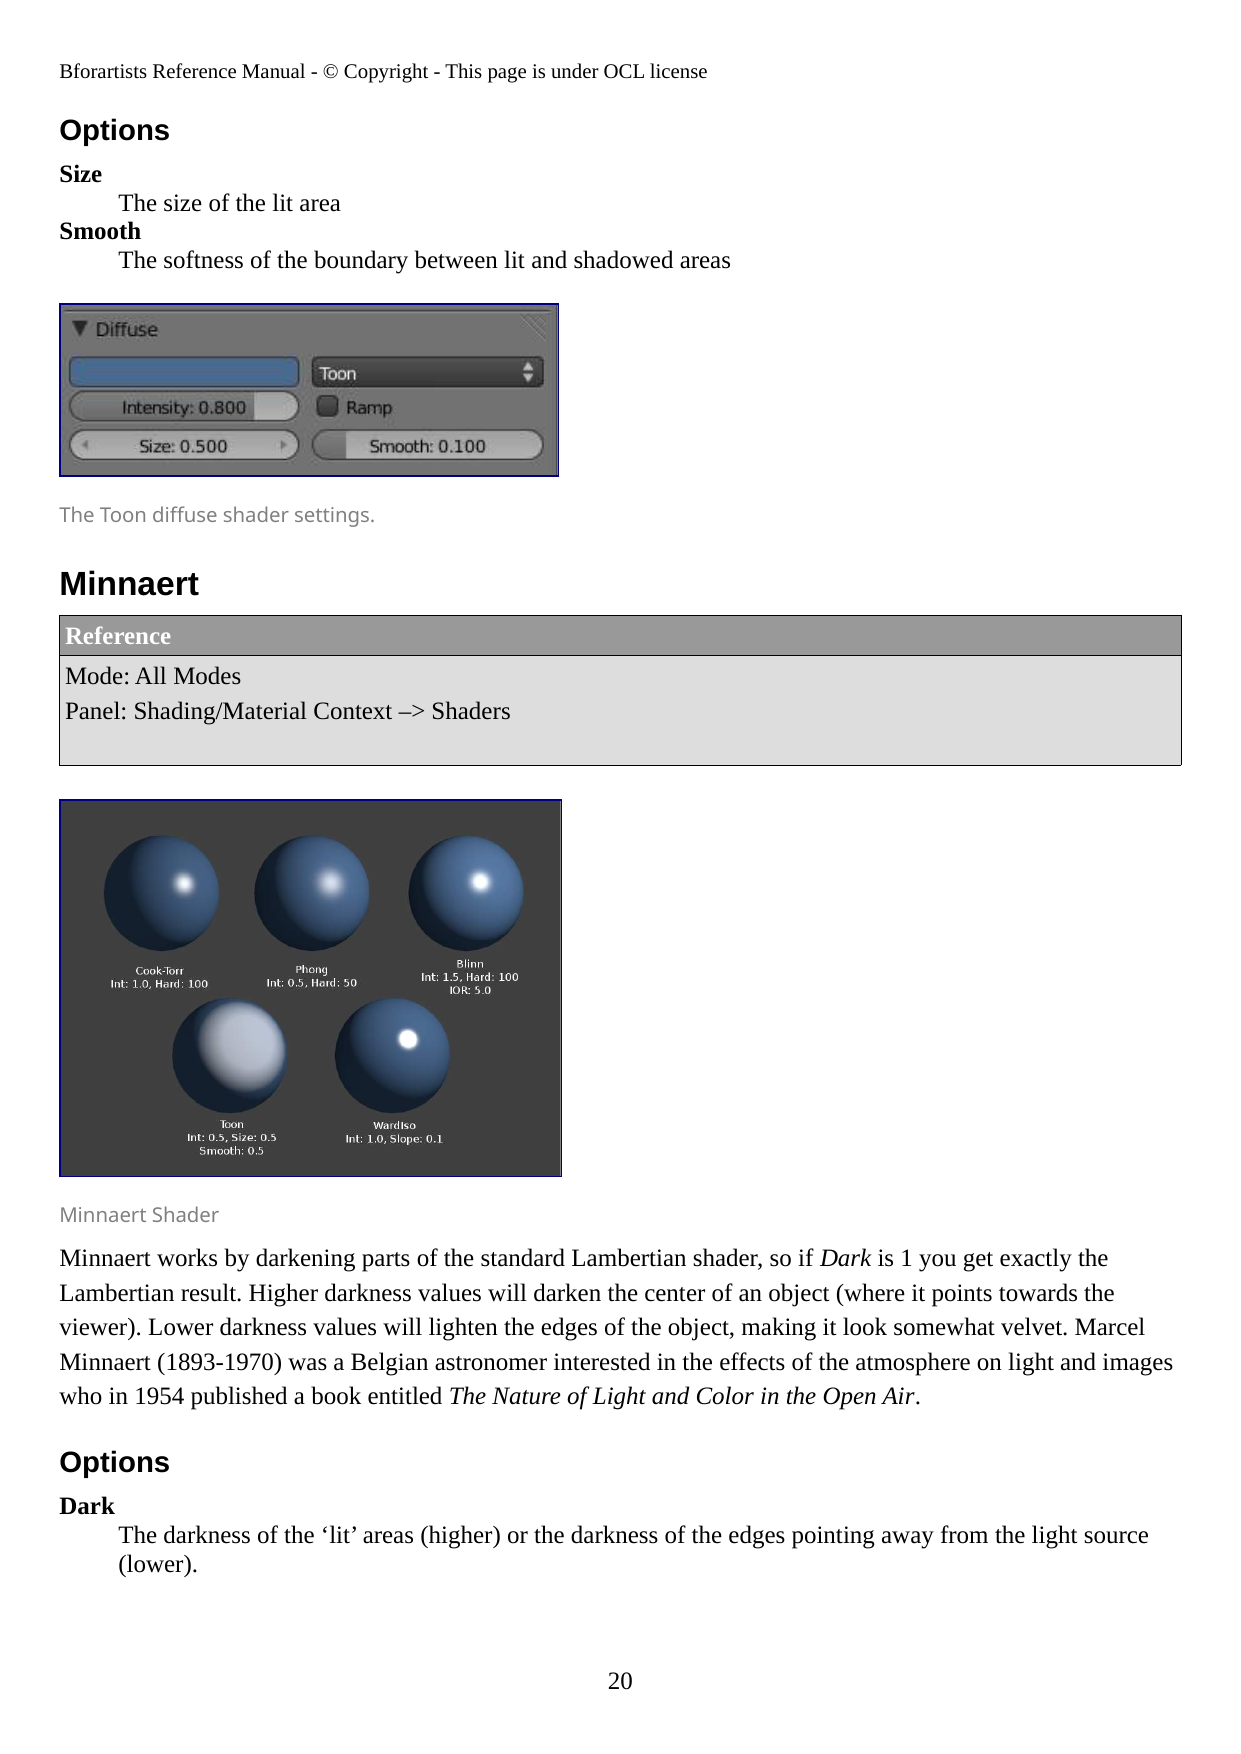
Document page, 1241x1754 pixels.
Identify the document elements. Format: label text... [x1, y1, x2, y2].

subtitle Size [59, 159, 1181, 188]
list The size of the lit area [118, 188, 1181, 216]
subtitle Options [59, 1445, 1181, 1479]
list The darkness of the ‘lit’ areas (higher) or the darkness of the edges pointing away from the light source (lower). [118, 1520, 1181, 1577]
list The softness of the boundary between lit and shadowed areas [118, 245, 1181, 274]
table_header Reference [60, 616, 1181, 655]
text The Toon diffuse shader settings. [59, 497, 1181, 528]
picture [61, 305, 558, 475]
subtitle Minnaert [59, 564, 1181, 603]
subtitle Options [59, 113, 1181, 146]
table_cell Mode: All Modes Panel: Shading/Material Context –> Shaders [60, 656, 1181, 765]
text Minnaert works by darkening parts of the standard Lambertian shader, so if Dark is 1 you get exactly the Lambertian result. Higher darkness values will darken the center of an object (where it points towards the viewer). Lower darkness values will lighten the edges of the object, making it look somewhat velvet. Marcel Minnaert (1893-1970) was a Belgian astronomer interested in the effects of the atmosphere on light and images who in 1954 published a book entitled The Nature of Light and Color in the Open Air. [59, 1243, 1181, 1410]
subtitle Dark [59, 1491, 1181, 1520]
picture [61, 801, 561, 1176]
text Minnaert Shader [59, 1198, 1181, 1229]
subtitle Smooth [59, 216, 1181, 245]
